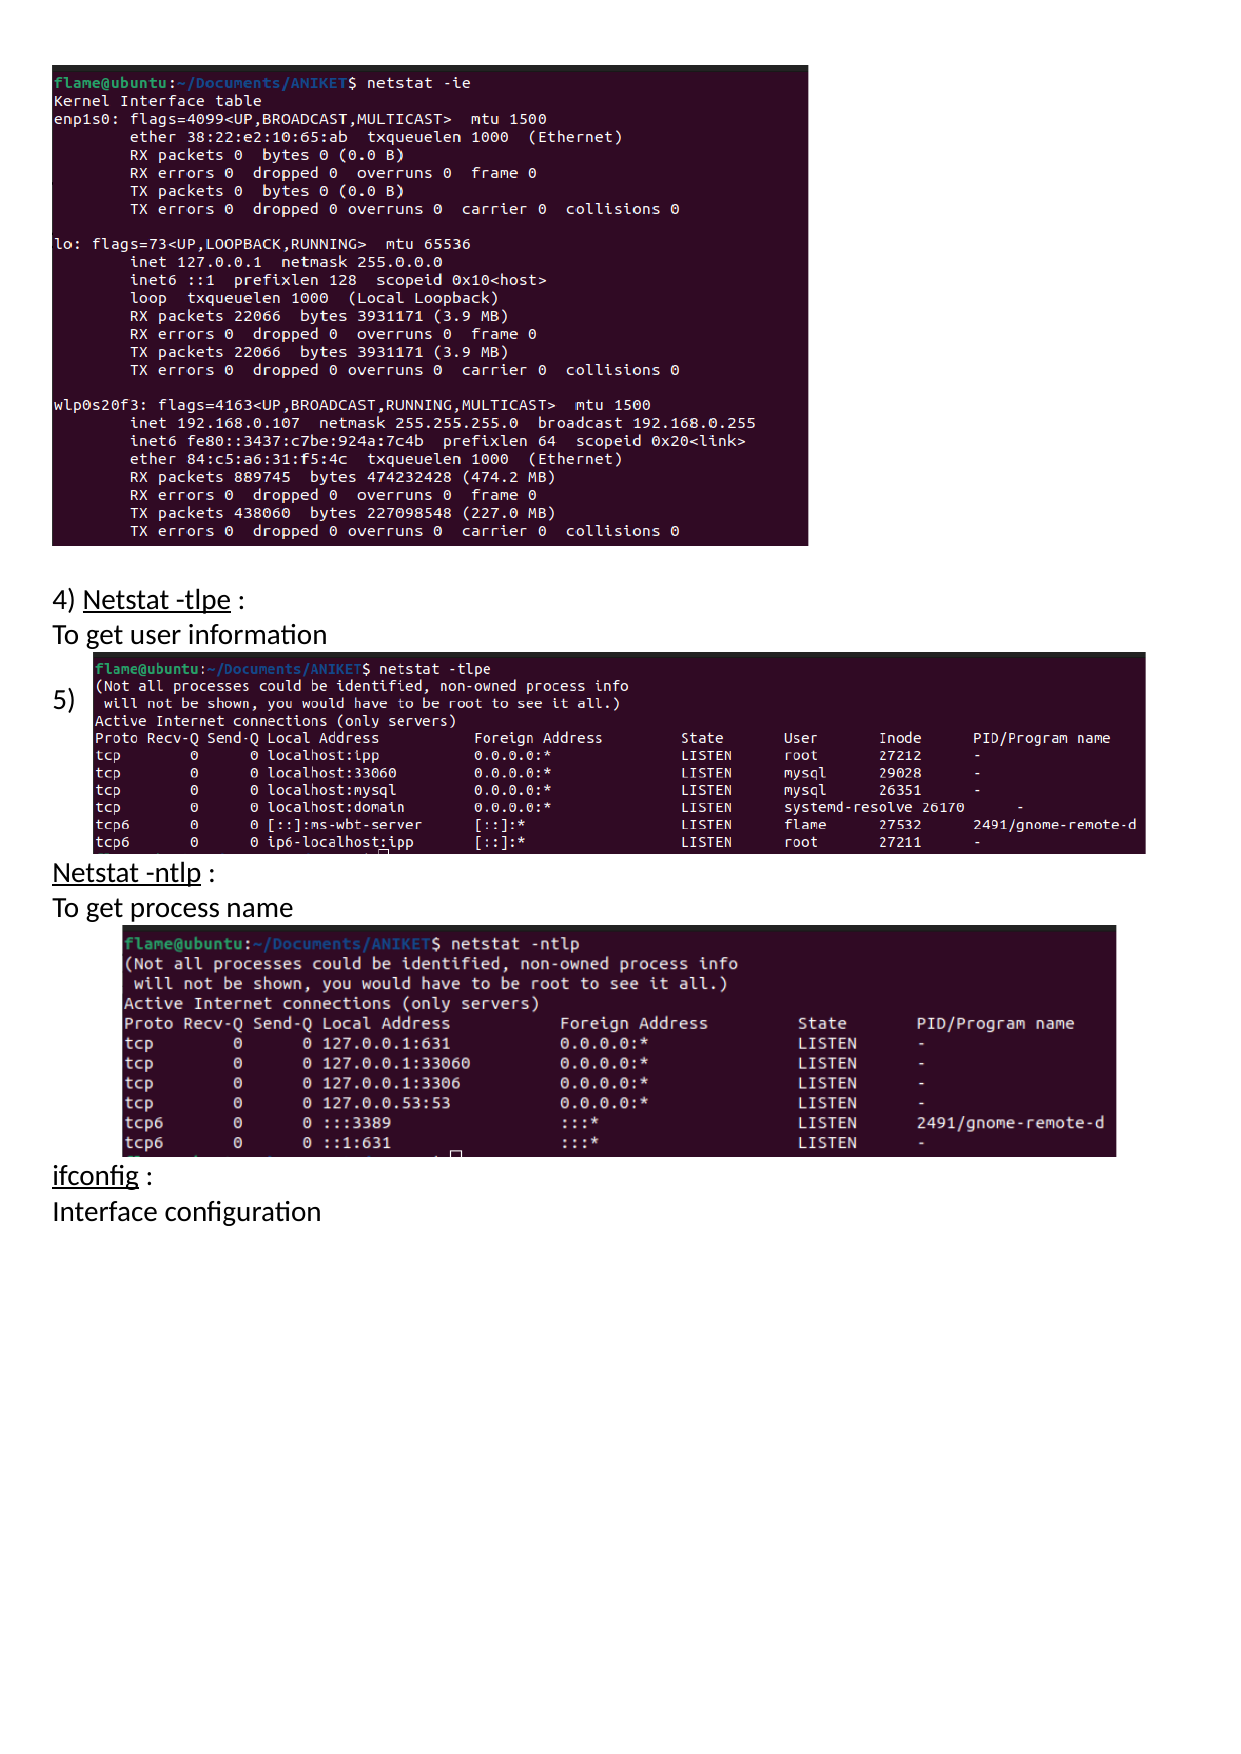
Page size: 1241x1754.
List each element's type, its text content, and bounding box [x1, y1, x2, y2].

text ifconfig : [52, 954, 1187, 1193]
text To get user information [52, 616, 1187, 652]
text To get process name [52, 889, 1187, 925]
text 4) Netstat -tlpe : [52, 581, 1187, 616]
text 5) Netstat -ntlp : [52, 681, 1187, 889]
text Interface configuration [52, 1193, 1187, 1228]
